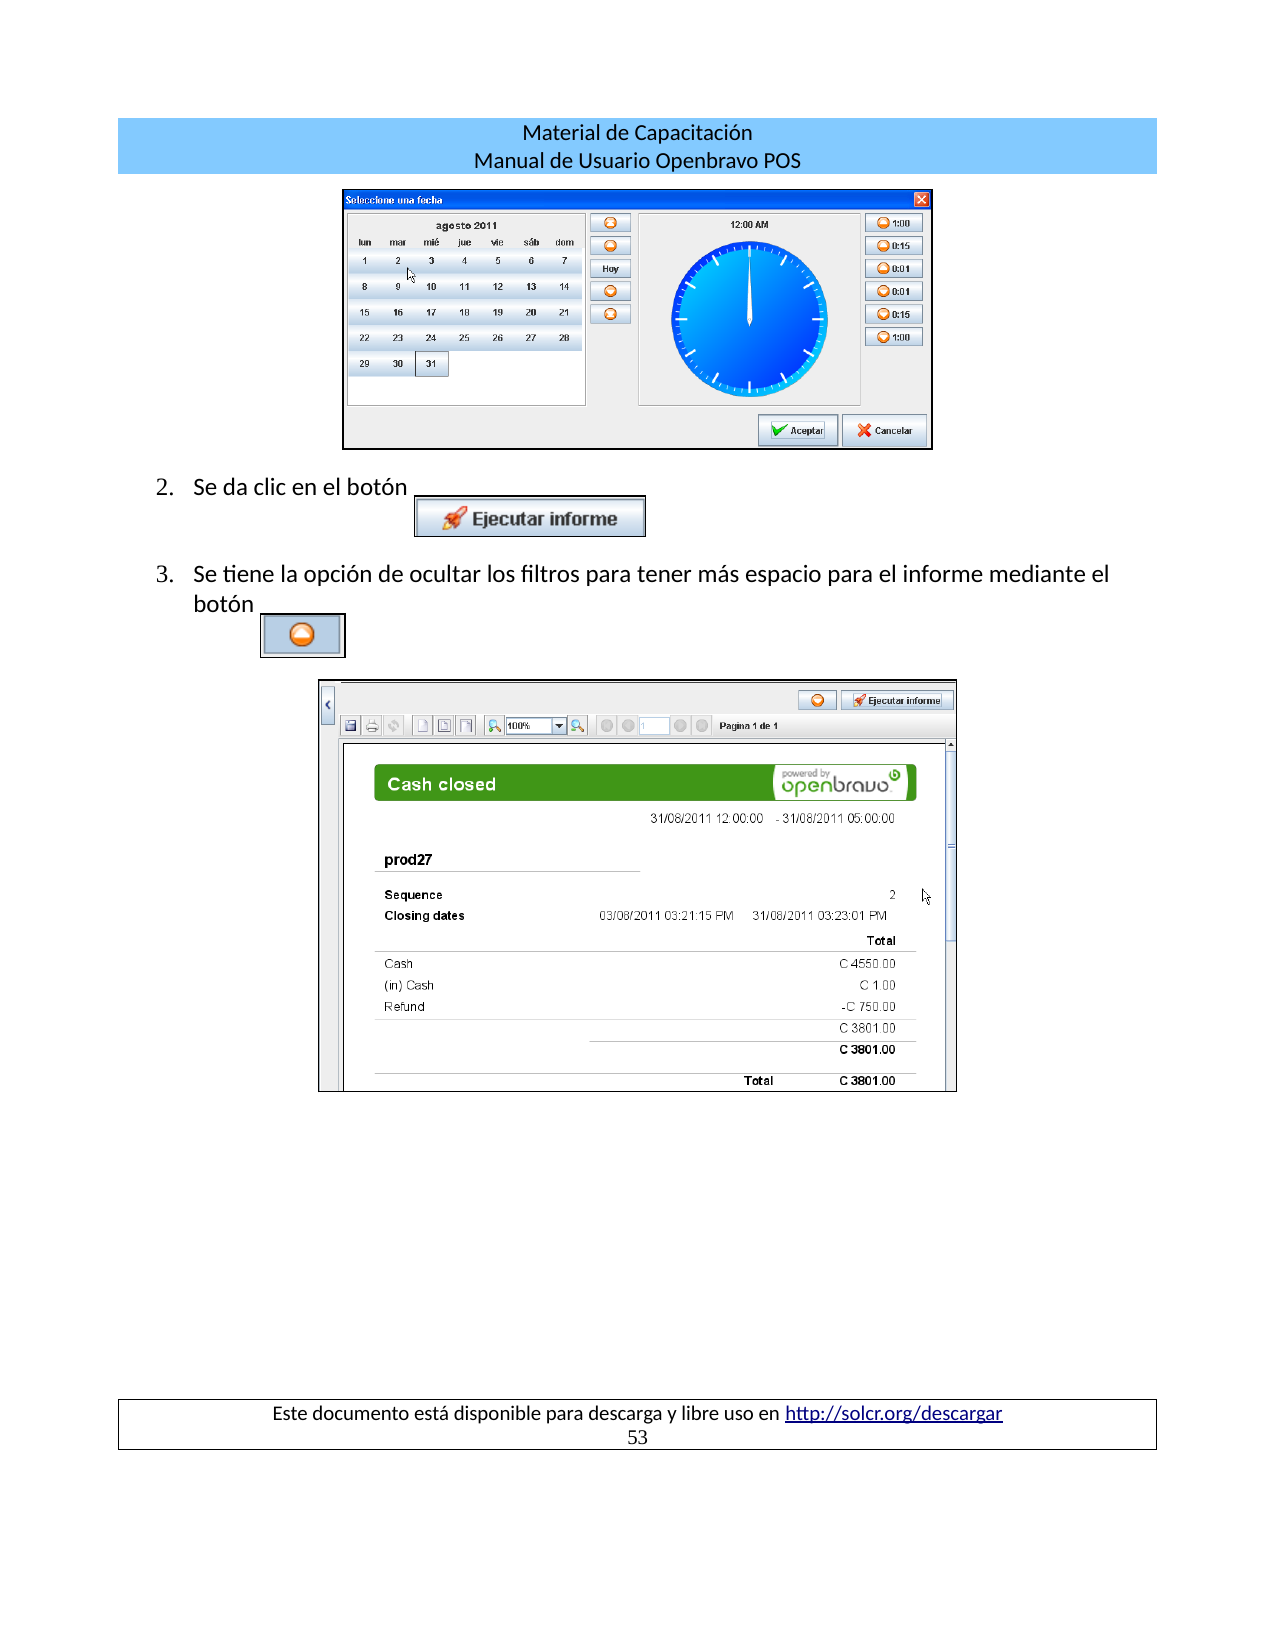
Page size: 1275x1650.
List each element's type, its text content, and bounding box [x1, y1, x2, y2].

list Se da clic en el botón [156, 471, 1157, 537]
list Se tiene la opción de ocultar los filtros para tener más espacio para el informe mediante el botón [156, 558, 1157, 658]
